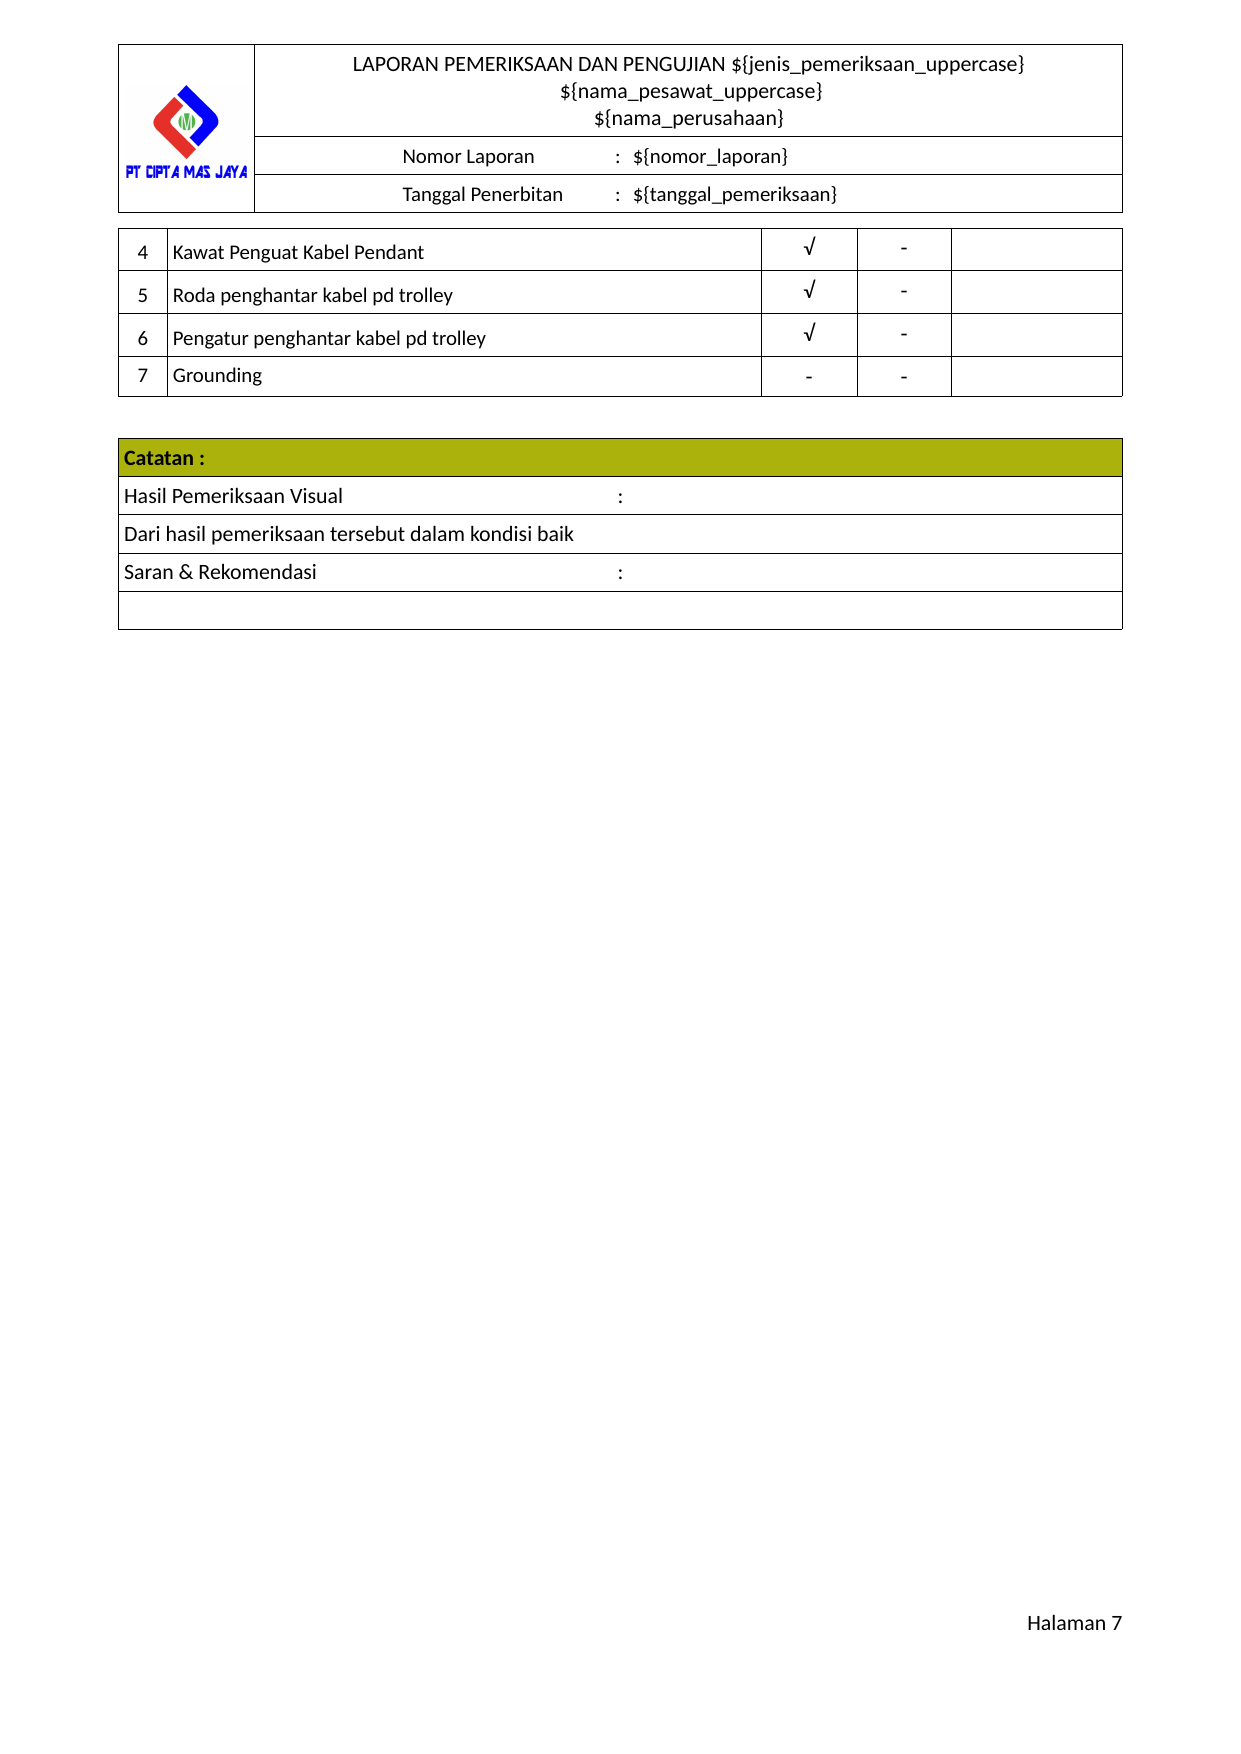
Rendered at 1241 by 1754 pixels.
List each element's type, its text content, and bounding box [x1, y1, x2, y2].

table_cell Hasil Pemeriksaan Visual [119, 477, 608, 514]
table_cell √ [762, 271, 857, 313]
table_cell [119, 592, 1122, 629]
table_cell Saran & Rekomendasi [119, 554, 608, 591]
table_cell : [608, 477, 632, 514]
table_cell - [858, 314, 951, 356]
table_header Catatan : [119, 439, 1122, 476]
table_cell Dari hasil pemeriksaan tersebut dalam kondisi baik [119, 515, 1122, 552]
table_cell √ [762, 229, 857, 270]
table_cell [632, 554, 1122, 591]
table_cell - [858, 357, 951, 396]
table_cell [952, 314, 1122, 356]
table_cell - [762, 357, 857, 396]
table_cell 6 [119, 314, 167, 356]
table_cell Grounding [168, 357, 761, 396]
table_cell Kawat Penguat Kabel Pendant [168, 229, 761, 270]
table_cell - [858, 229, 951, 270]
table_cell 5 [119, 271, 167, 313]
table_cell 4 [119, 229, 167, 270]
table_cell [952, 357, 1122, 396]
table_cell 7 [119, 357, 167, 396]
table_cell Roda penghantar kabel pd trolley [168, 271, 761, 313]
table_cell [952, 271, 1122, 313]
picture [124, 85, 249, 183]
table_cell [632, 477, 1122, 514]
table_cell : [608, 554, 632, 591]
table_cell √ [762, 314, 857, 356]
table_cell Pengatur penghantar kabel pd trolley [168, 314, 761, 356]
table_cell [952, 229, 1122, 270]
table_cell - [858, 271, 951, 313]
